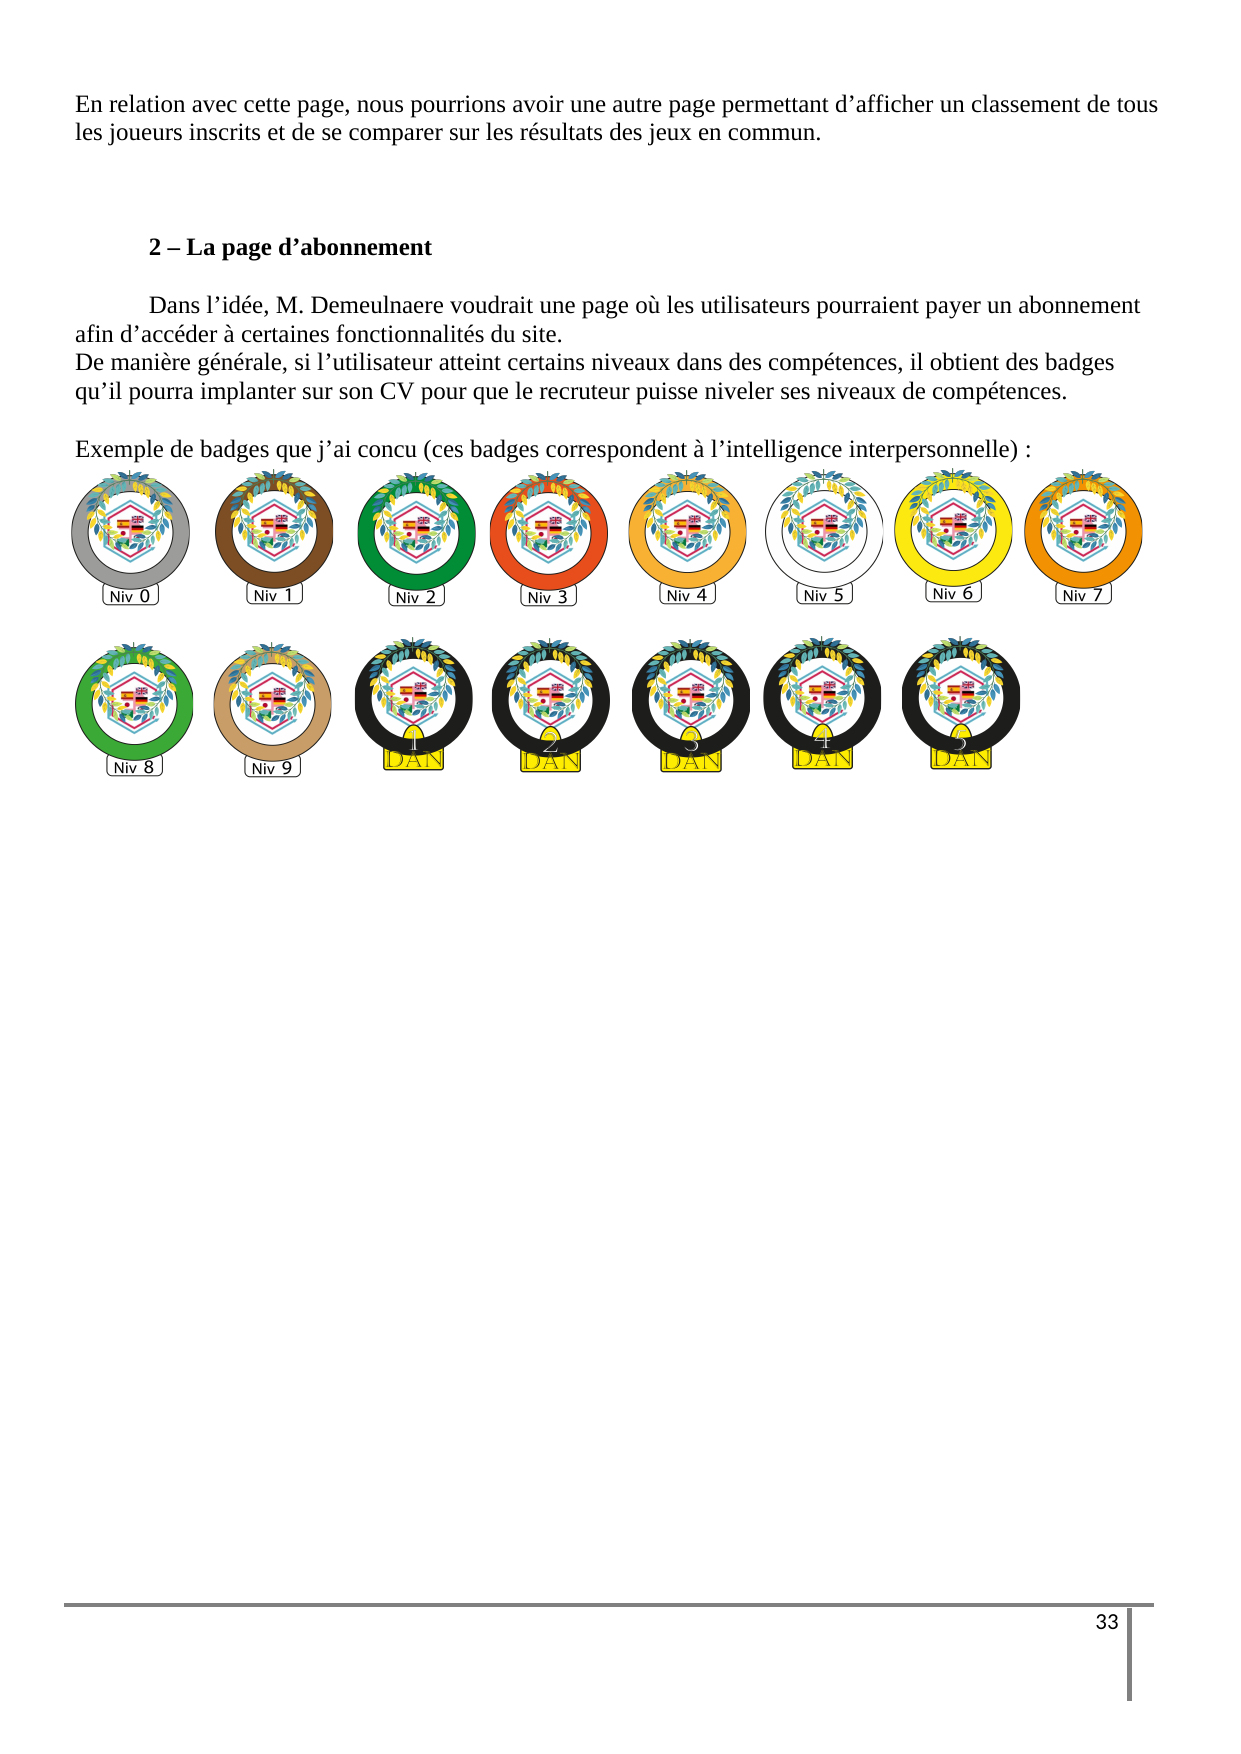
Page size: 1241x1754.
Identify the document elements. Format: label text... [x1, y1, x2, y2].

picture [902, 636, 1021, 772]
picture [894, 468, 1013, 604]
picture [491, 638, 610, 775]
text En relation avec cette page, nous pourrions avoir une autre page permettant d’afficher un classement de tous les joueurs inscrits et de se comparer sur les résultats des jeux en commun. [75, 89, 1165, 146]
picture [765, 469, 884, 606]
picture [628, 470, 747, 606]
picture [357, 472, 476, 608]
picture [1024, 469, 1143, 606]
text 2 – La page d’abonnement [75, 232, 1165, 261]
text Dans l’idée, M. Demeulnaere voudrait une page où les utilisateurs pourraient payer un abonnement afin d’accéder à certaines fonctionnalités du site. De manière générale, si l’utilisateur atteint certains niveaux dans des compétences, il obtient des badges qu’il pourra implanter sur son CV pour que le recruteur puisse niveler ses niveaux de compétences. [75, 290, 1165, 405]
picture [354, 637, 473, 773]
picture [213, 642, 332, 779]
picture [75, 642, 194, 778]
picture [71, 470, 190, 607]
text Exemple de badges que j’ai concu (ces badges correspondent à l’intelligence interpersonnelle) : [75, 434, 1165, 462]
picture [215, 469, 334, 606]
picture [632, 639, 750, 775]
picture [489, 471, 608, 608]
picture [763, 636, 882, 772]
